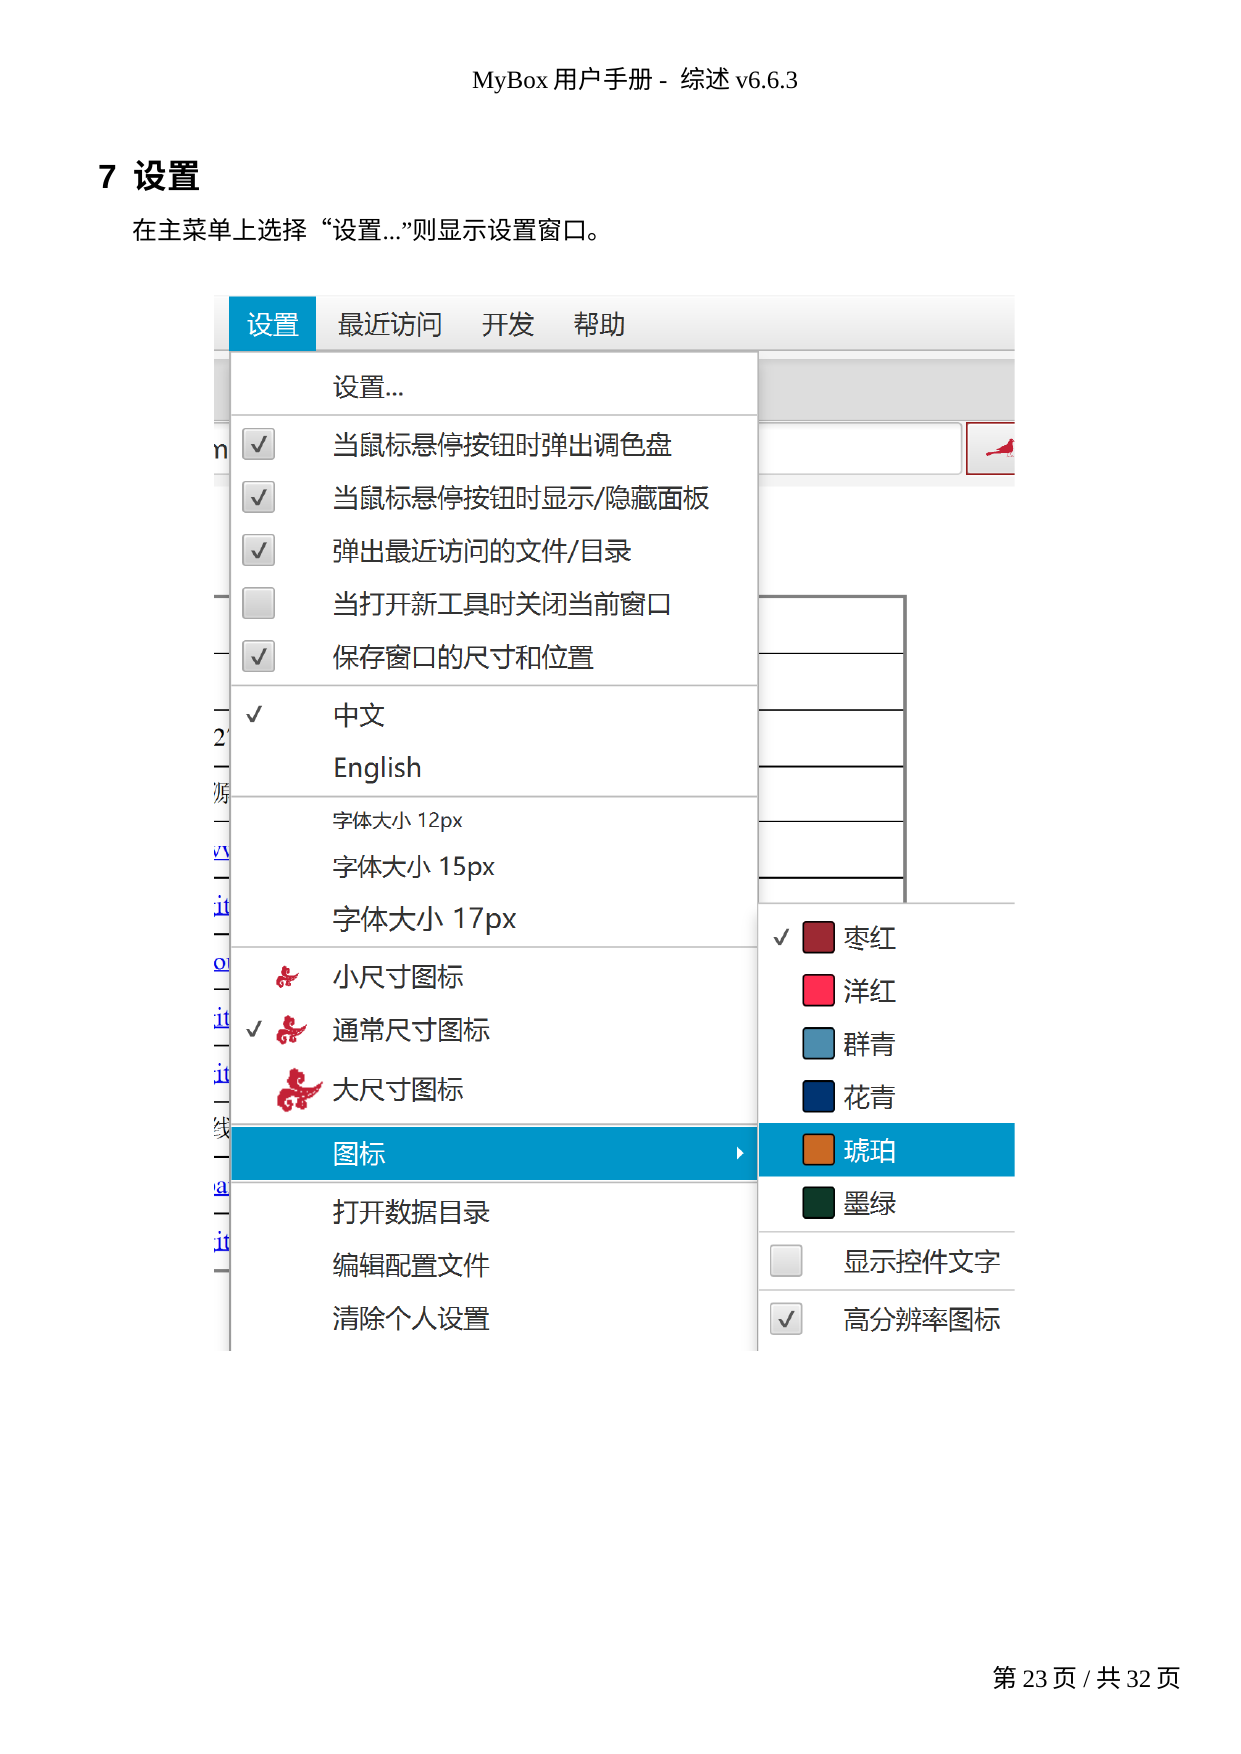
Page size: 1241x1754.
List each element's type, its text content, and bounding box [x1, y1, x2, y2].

picture [878, 1141, 894, 1162]
picture [804, 1135, 834, 1164]
picture [213, 294, 1015, 1351]
picture [847, 1141, 854, 1160]
picture [362, 1142, 366, 1165]
subtitle 设置 [88, 150, 1181, 198]
text 在主菜单上选择“设置...”则显示设置窗口。 [88, 211, 1181, 247]
